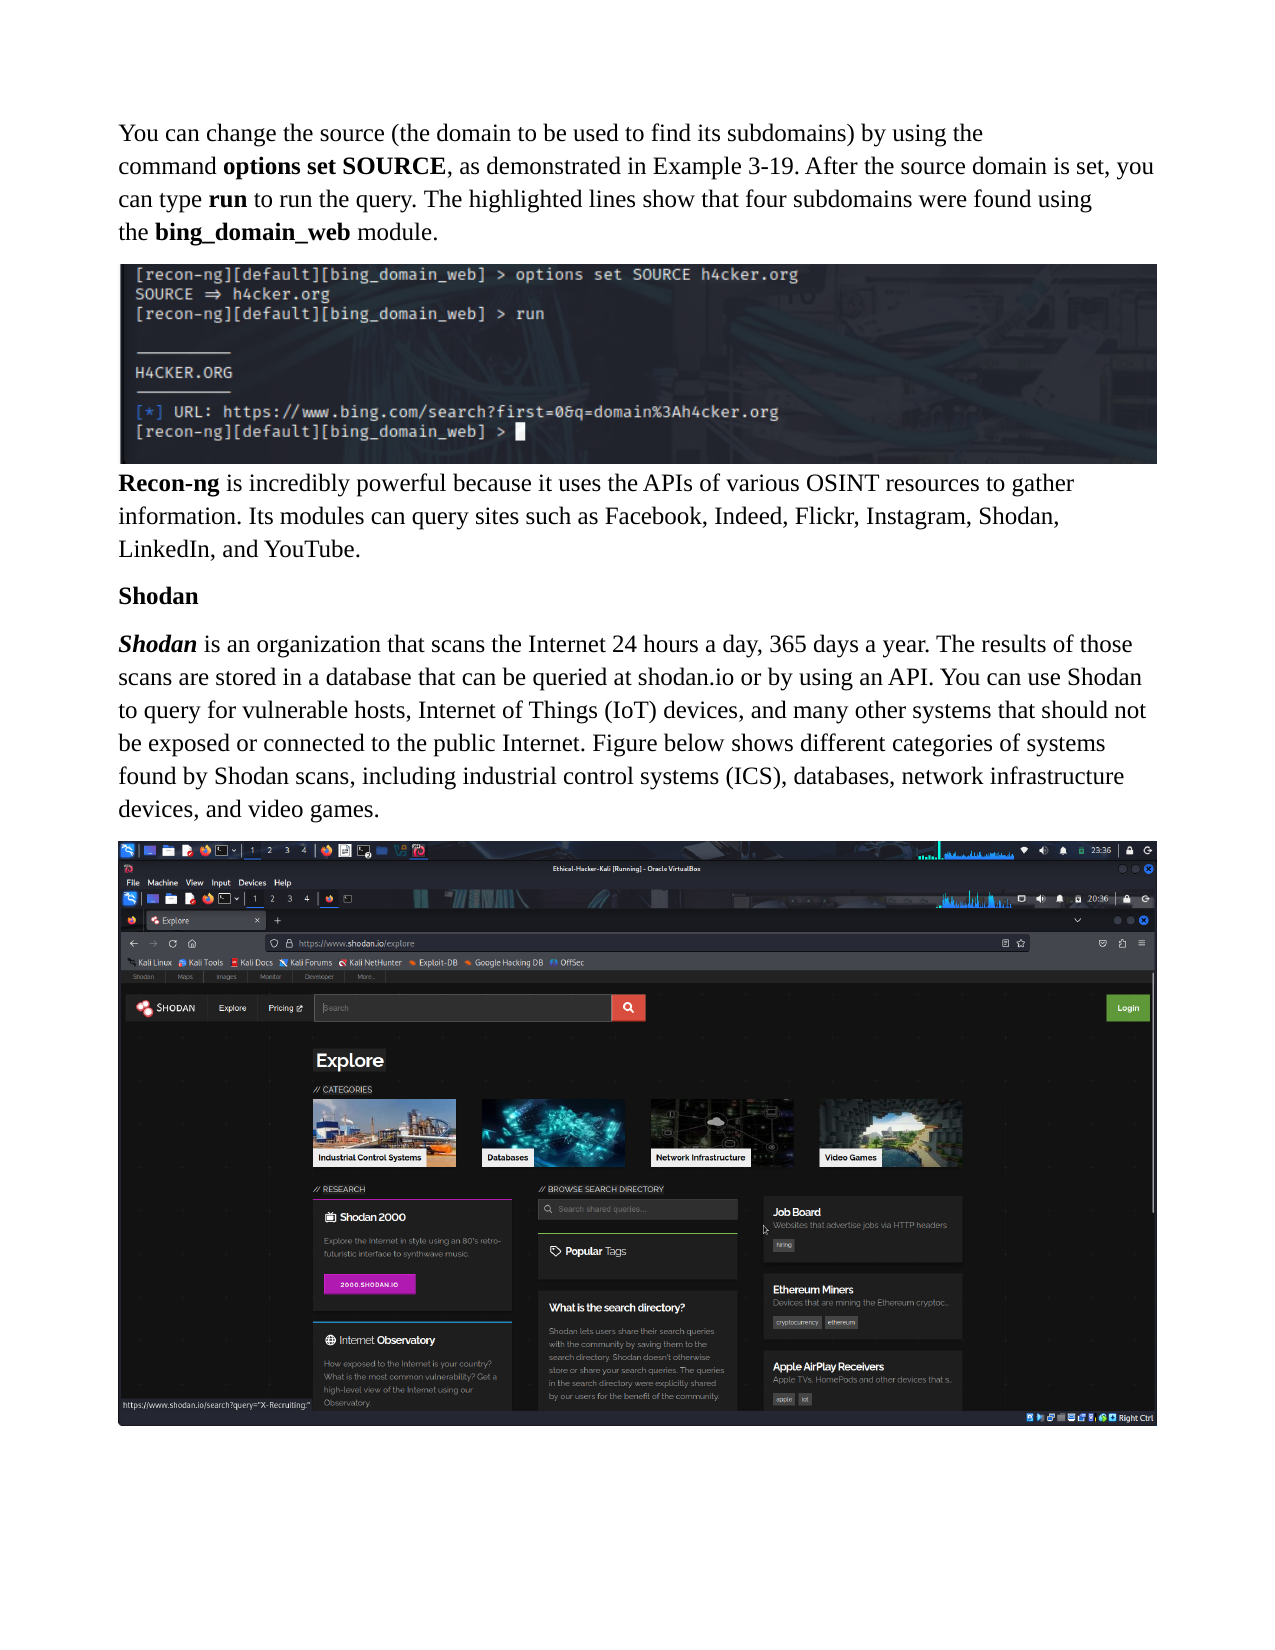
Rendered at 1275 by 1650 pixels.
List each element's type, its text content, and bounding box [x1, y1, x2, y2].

text Shodan is an organization that scans the Internet 24 hours a day, 365 days a year. The results of those scans are stored in a database that can be queried at shodan.io or by using an API. You can use Shodan to query for vulnerable hosts, Internet of Things (IoT) devices, and many other systems that should not be exposed or connected to the public Internet. Figure below shows different categories of systems found by Shodan scans, including industrial control systems (ICS), databases, network infrastructure devices, and video games. [118, 629, 1157, 823]
text Recon-ng is incredibly powerful because it uses the APIs of various OSINT resources to gather information. Its modules can query sites such as Facebook, Indeed, Flickr, Instagram, Shodan, LinkedIn, and YouTube. [118, 464, 1157, 562]
text You can change the source (the domain to be used to find its subdomains) by using the command options set SOURCE, as demonstrated in Example 3-19. After the source domain is set, you can type run to run the query. The highlighted lines show that four subdomains were found using the bing_domain_web module. [118, 118, 1157, 246]
picture [118, 841, 1157, 1426]
text Shodan [118, 581, 1157, 610]
picture [118, 264, 1157, 464]
